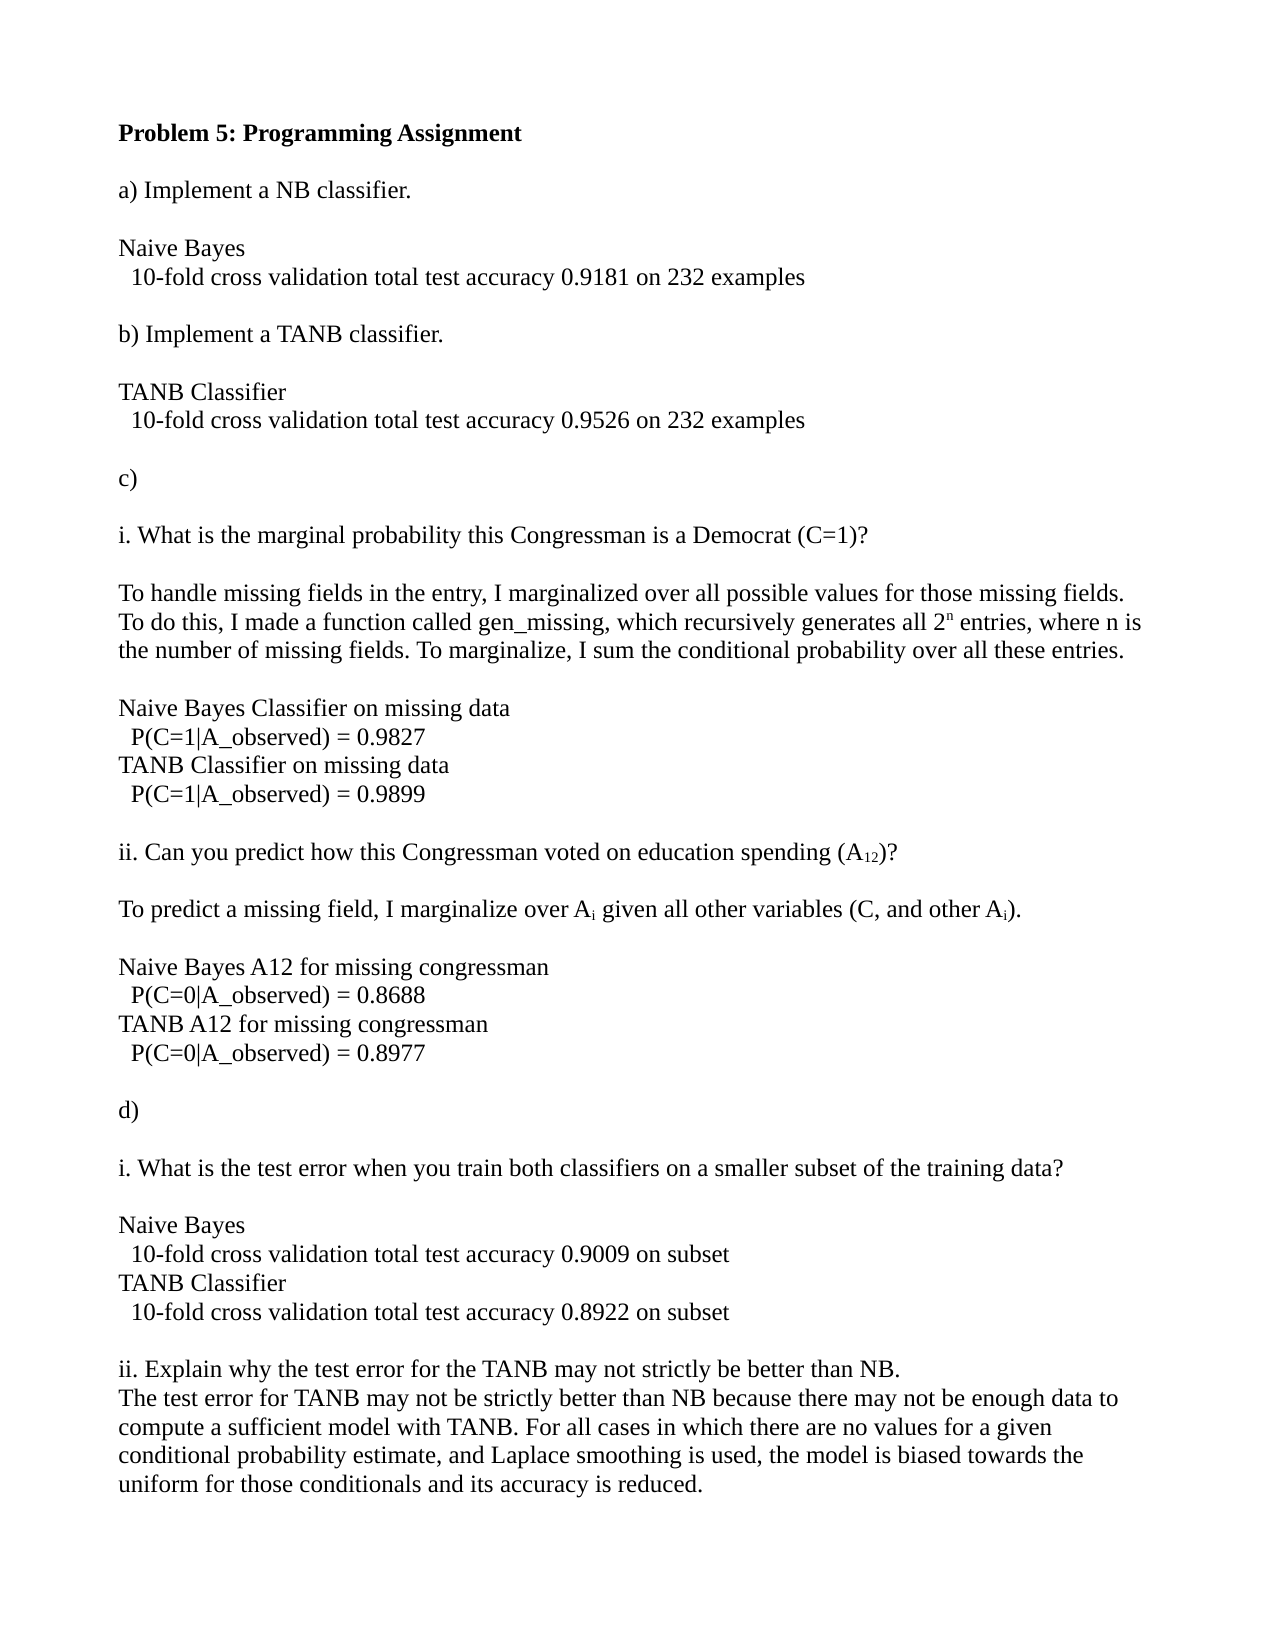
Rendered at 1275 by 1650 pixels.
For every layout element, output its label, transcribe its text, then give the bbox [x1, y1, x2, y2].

text P(C=0|A_observed) = 0.8977 [118, 1038, 1157, 1067]
text Naive Bayes [118, 233, 1157, 262]
text To predict a missing field, I marginalize over Ai given all other variables (C, and other Ai). [118, 894, 1157, 923]
text Problem 5: Programming Assignment [118, 118, 1157, 147]
text b) Implement a TANB classifier. [118, 319, 1157, 348]
text 10-fold cross validation total test accuracy 0.9181 on 232 examples [118, 262, 1157, 291]
text TANB A12 for missing congressman [118, 1009, 1157, 1038]
text i. What is the test error when you train both classifiers on a smaller subset of the training data? [118, 1153, 1157, 1182]
text 10-fold cross validation total test accuracy 0.9009 on subset [118, 1239, 1157, 1268]
text TANB Classifier [118, 377, 1157, 406]
text a) Implement a NB classifier. [118, 176, 1157, 204]
text P(C=0|A_observed) = 0.8688 [118, 981, 1157, 1009]
text 10-fold cross validation total test accuracy 0.9526 on 232 examples [118, 406, 1157, 434]
text Naive Bayes A12 for missing congressman [118, 952, 1157, 981]
text P(C=1|A_observed) = 0.9827 [118, 722, 1157, 751]
text TANB Classifier on missing data [118, 751, 1157, 779]
text 10-fold cross validation total test accuracy 0.8922 on subset [118, 1297, 1157, 1326]
text ii. Can you predict how this Congressman voted on education spending (A12)? [118, 837, 1157, 866]
text i. What is the marginal probability this Congressman is a Democrat (C=1)? [118, 521, 1157, 549]
text P(C=1|A_observed) = 0.9899 [118, 779, 1157, 808]
text d) [118, 1096, 1157, 1124]
text The test error for TANB may not be strictly better than NB because there may not be enough data to compute a sufficient model with TANB. For all cases in which there are no values for a given conditional probability estimate, and Laplace smoothing is used, the model is biased towards the uniform for those conditionals and its accuracy is reduced. [118, 1383, 1157, 1498]
text Naive Bayes Classifier on missing data [118, 693, 1157, 722]
text TANB Classifier [118, 1268, 1157, 1297]
text c) [118, 463, 1157, 492]
text ii. Explain why the test error for the TANB may not strictly be better than NB. [118, 1354, 1157, 1383]
text To handle missing fields in the entry, I marginalized over all possible values for those missing fields. To do this, I made a function called gen_missing, which recursively generates all 2n entries, where n is the number of missing fields. To marginalize, I sum the conditional probability over all these entries. [118, 578, 1157, 664]
text Naive Bayes [118, 1211, 1157, 1239]
